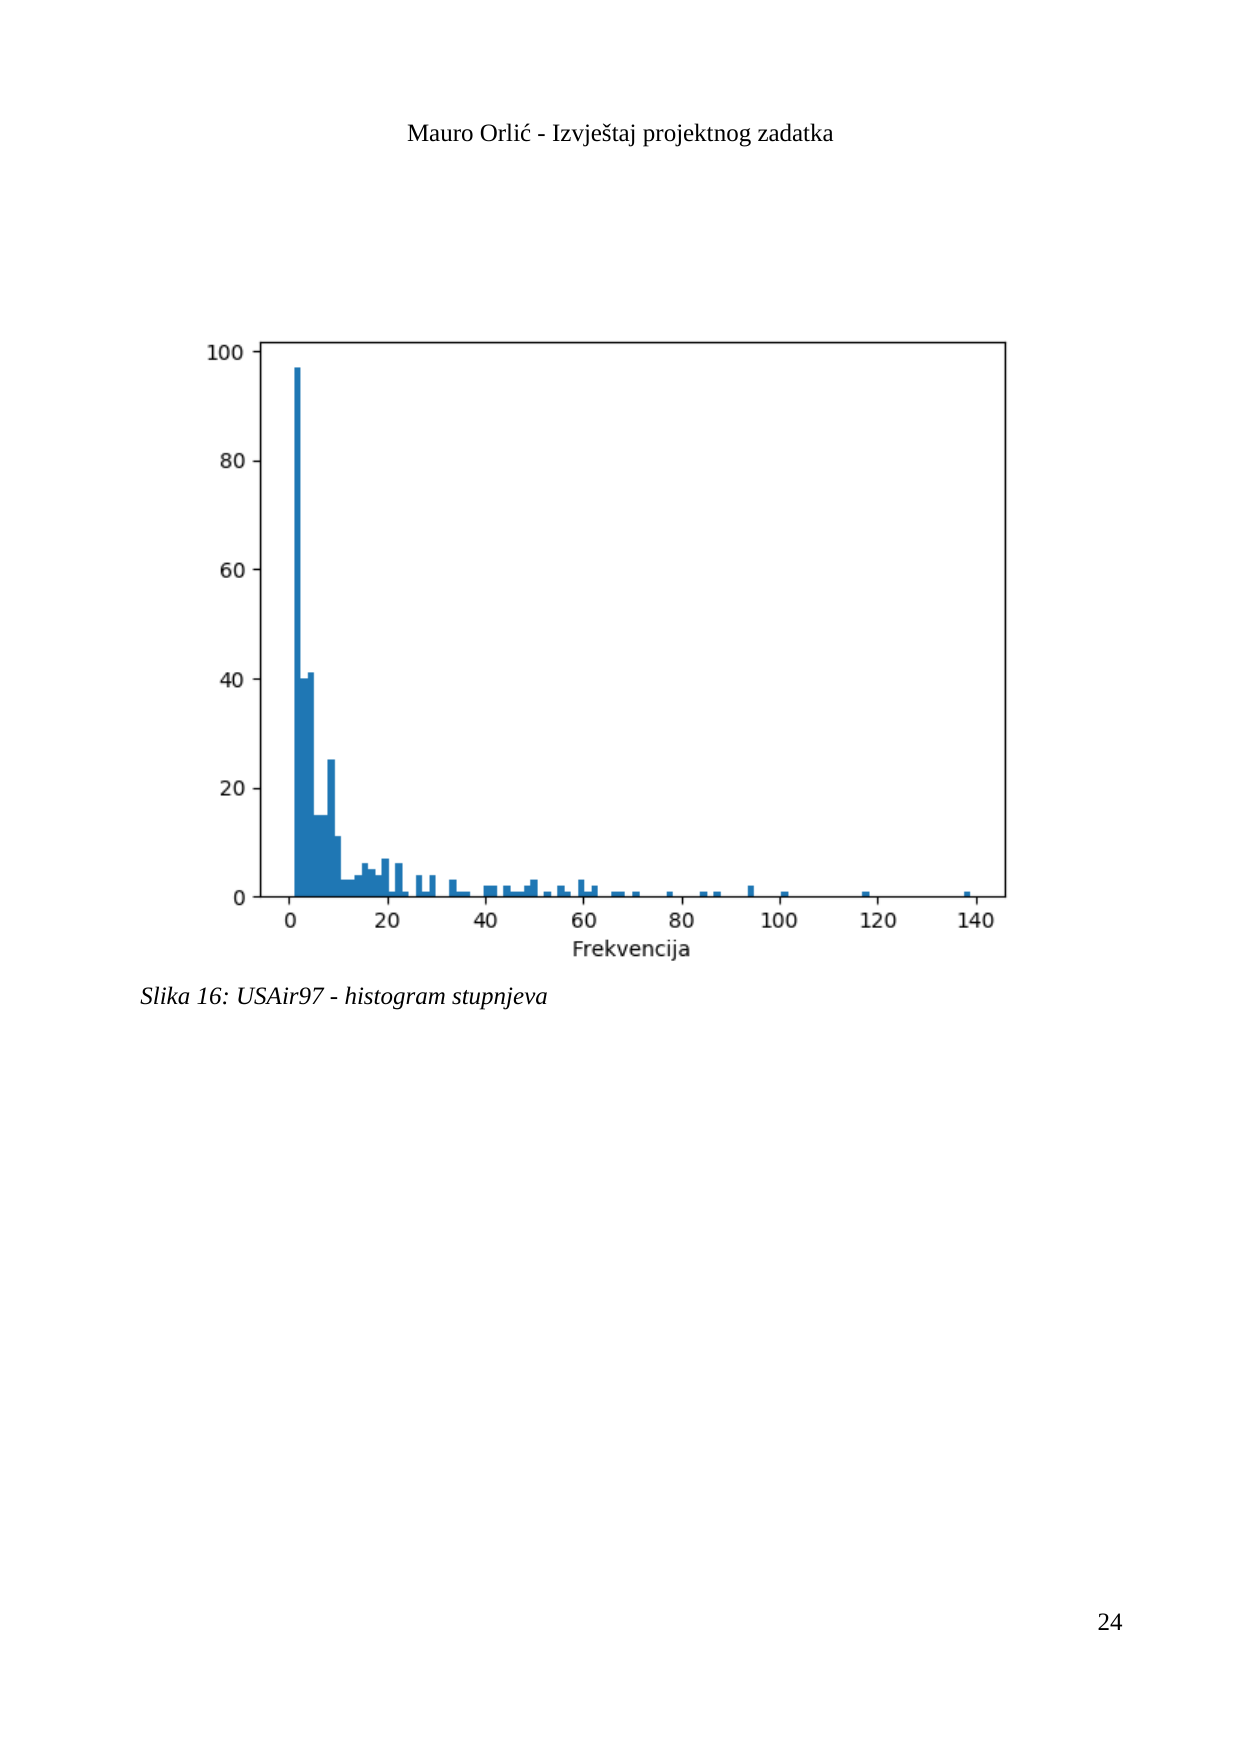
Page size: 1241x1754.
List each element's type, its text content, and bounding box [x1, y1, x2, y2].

picture [140, 255, 1101, 976]
text Slika 16: USAir97 - histogram stupnjeva [140, 976, 1100, 1009]
